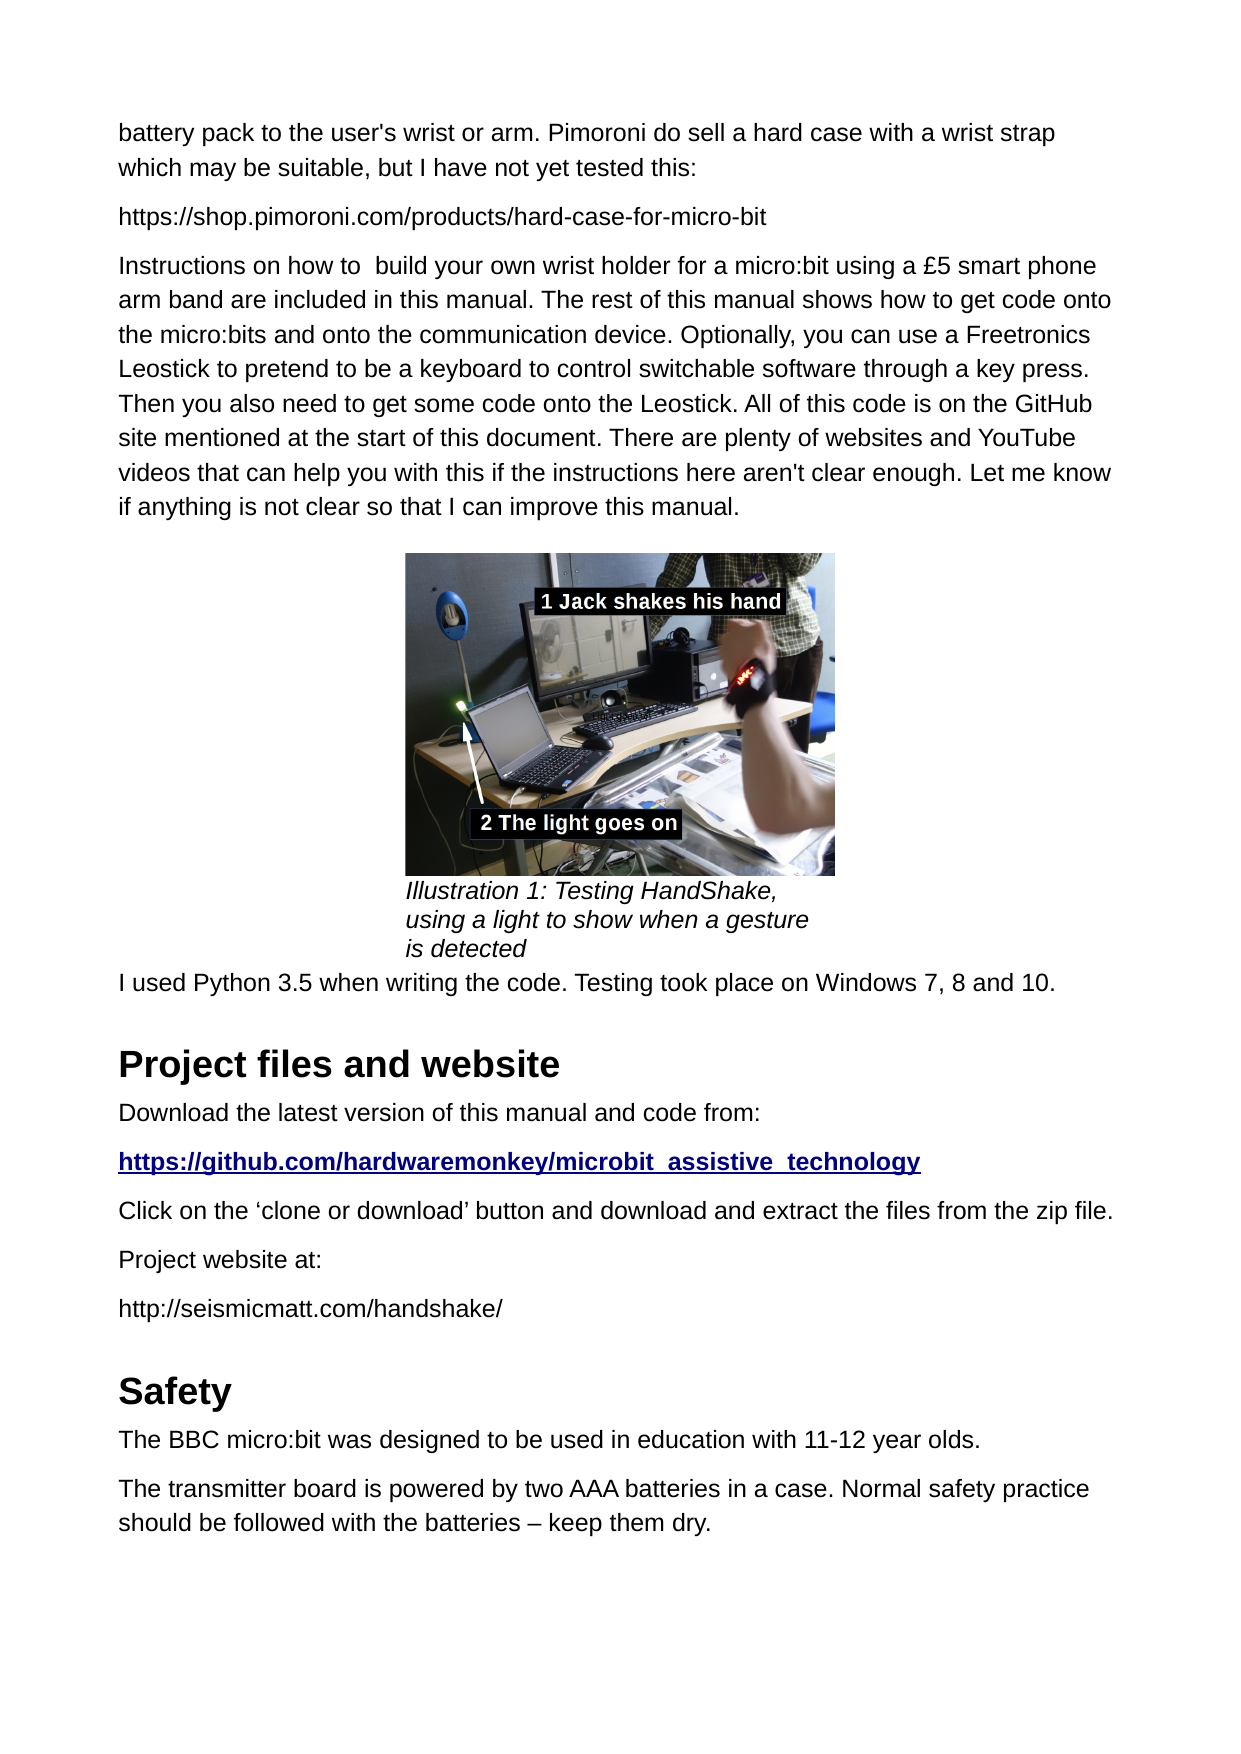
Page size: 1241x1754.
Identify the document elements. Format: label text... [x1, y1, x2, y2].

text battery pack to the user's wrist or arm. Pimoroni do sell a hard case with a wrist strap which may be suitable, but I have not yet tested this: [118, 118, 1122, 181]
text The transmitter board is powered by two AAA batteries in a case. Normal safety practice should be followed with the batteries – keep them dry. [118, 1474, 1122, 1537]
text Download the latest version of this manual and code from: [118, 1098, 1122, 1127]
text https://github.com/hardwaremonkey/microbit_assistive_technology [118, 1147, 1122, 1176]
text Click on the ‘clone or download’ button and download and extract the files from the zip file. [118, 1196, 1122, 1225]
text I used Python 3.5 when writing the code. Testing took place on Windows 7, 8 and 10. [118, 541, 1122, 997]
text Project website at: [118, 1245, 1122, 1274]
text Illustration 1: Testing HandShake, using a light to show when a gesture is detected [405, 876, 835, 962]
subtitle Project files and website [118, 1042, 1122, 1086]
picture [405, 553, 835, 876]
text Instructions on how to build your own wrist holder for a micro:bit using a £5 smart phone arm band are included in this manual. The rest of this manual shows how to get code onto the micro:bits and onto the communication device. Optionally, you can use a Freetronics Leostick to pretend to be a keyboard to control switchable software through a key press. Then you also need to get some code onto the Leostick. All of this code is on the GitHub site mentioned at the start of this document. There are plenty of websites and YouTube videos that can help you with this if the instructions here aren't clear enough. Let me know if anything is not clear so that I can improve this manual. [118, 251, 1122, 521]
text http://seismicmatt.com/handshake/ [118, 1294, 1122, 1323]
text The BBC micro:bit was designed to be used in education with 11-12 year olds. [118, 1425, 1122, 1453]
text https://shop.pimoroni.com/products/hard-case-for-micro-bit [118, 202, 1122, 230]
subtitle Safety [118, 1368, 1122, 1412]
